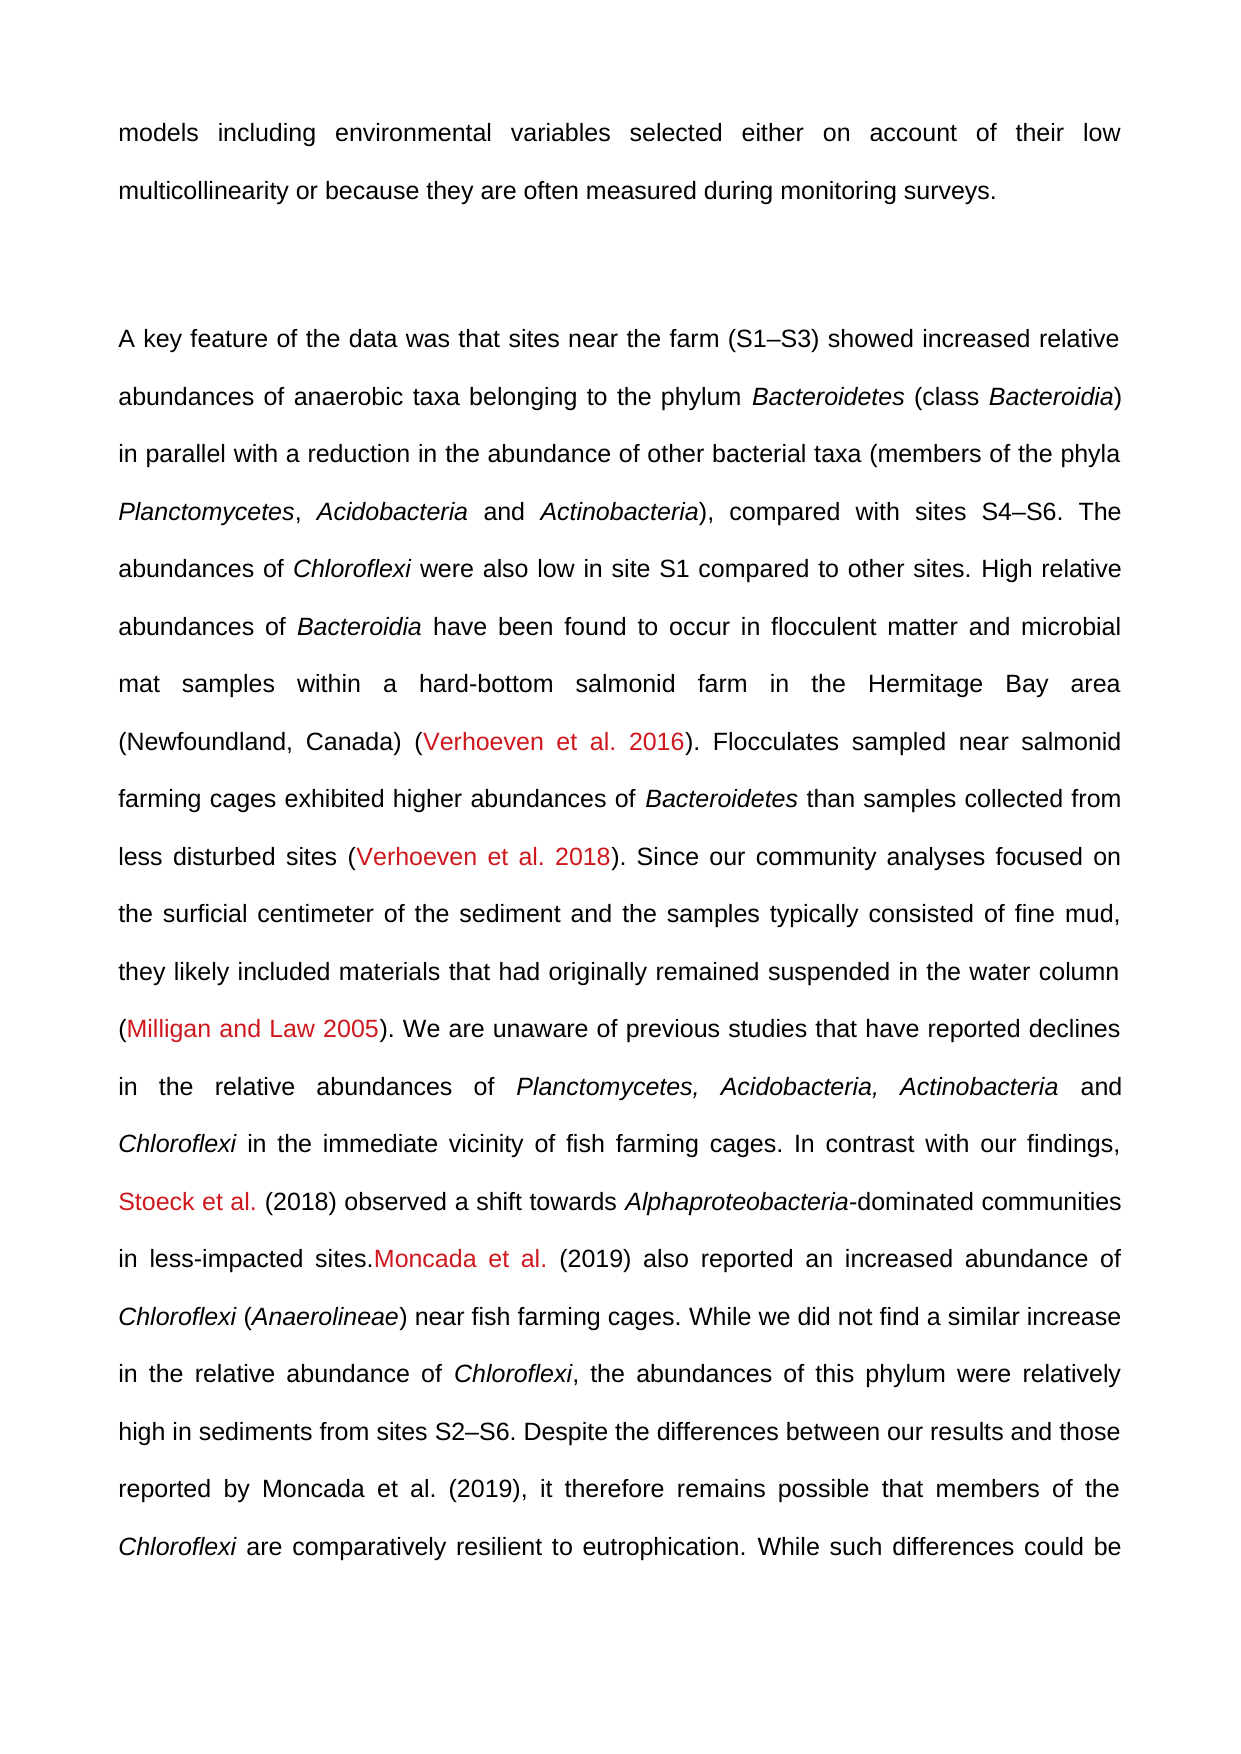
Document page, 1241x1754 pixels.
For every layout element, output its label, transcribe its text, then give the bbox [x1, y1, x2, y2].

text models including environmental variables selected either on account of their low multicollinearity or because they are often measured during monitoring surveys. [118, 118, 1122, 204]
text A key feature of the data was that sites near the farm (S1–S3) showed increased relative abundances of anaerobic taxa belonging to the phylum Bacteroidetes (class Bacteroidia) in parallel with a reduction in the abundance of other bacterial taxa (members of the phyla Planctomycetes, Acidobacteria and Actinobacteria), compared with sites S4–S6. The abundances of Chloroflexi were also low in site S1 compared to other sites. High relative abundances of Bacteroidia have been found to occur in flocculent matter and microbial mat samples within a hard-bottom salmonid farm in the Hermitage Bay area (Newfoundland, Canada) (Verhoeven et al. 2016). Flocculates sampled near salmonid farming cages exhibited higher abundances of Bacteroidetes than samples collected from less disturbed sites (Verhoeven et al. 2018). Since our community analyses focused on the surficial centimeter of the sediment and the samples typically consisted of fine mud, they likely included materials that had originally remained suspended in the water column (Milligan and Law 2005). We are unaware of previous studies that have reported declines in the relative abundances of Planctomycetes, Acidobacteria, Actinobacteria and Chloroflexi in the immediate vicinity of fish farming cages. In contrast with our findings, Stoeck et al. (2018) observed a shift towards Alphaproteobacteria-dominated communities in less-impacted sites.Moncada et al. (2019) also reported an increased abundance of Chloroflexi (Anaerolineae) near fish farming cages. While we did not find a similar increase in the relative abundance of Chloroflexi, the abundances of this phylum were relatively high in sediments from sites S2–S6. Despite the differences between our results and those reported by Moncada et al. (2019), it therefore remains possible that members of the Chloroflexi are comparatively resilient to eutrophication. While such differences could be [118, 324, 1122, 1560]
